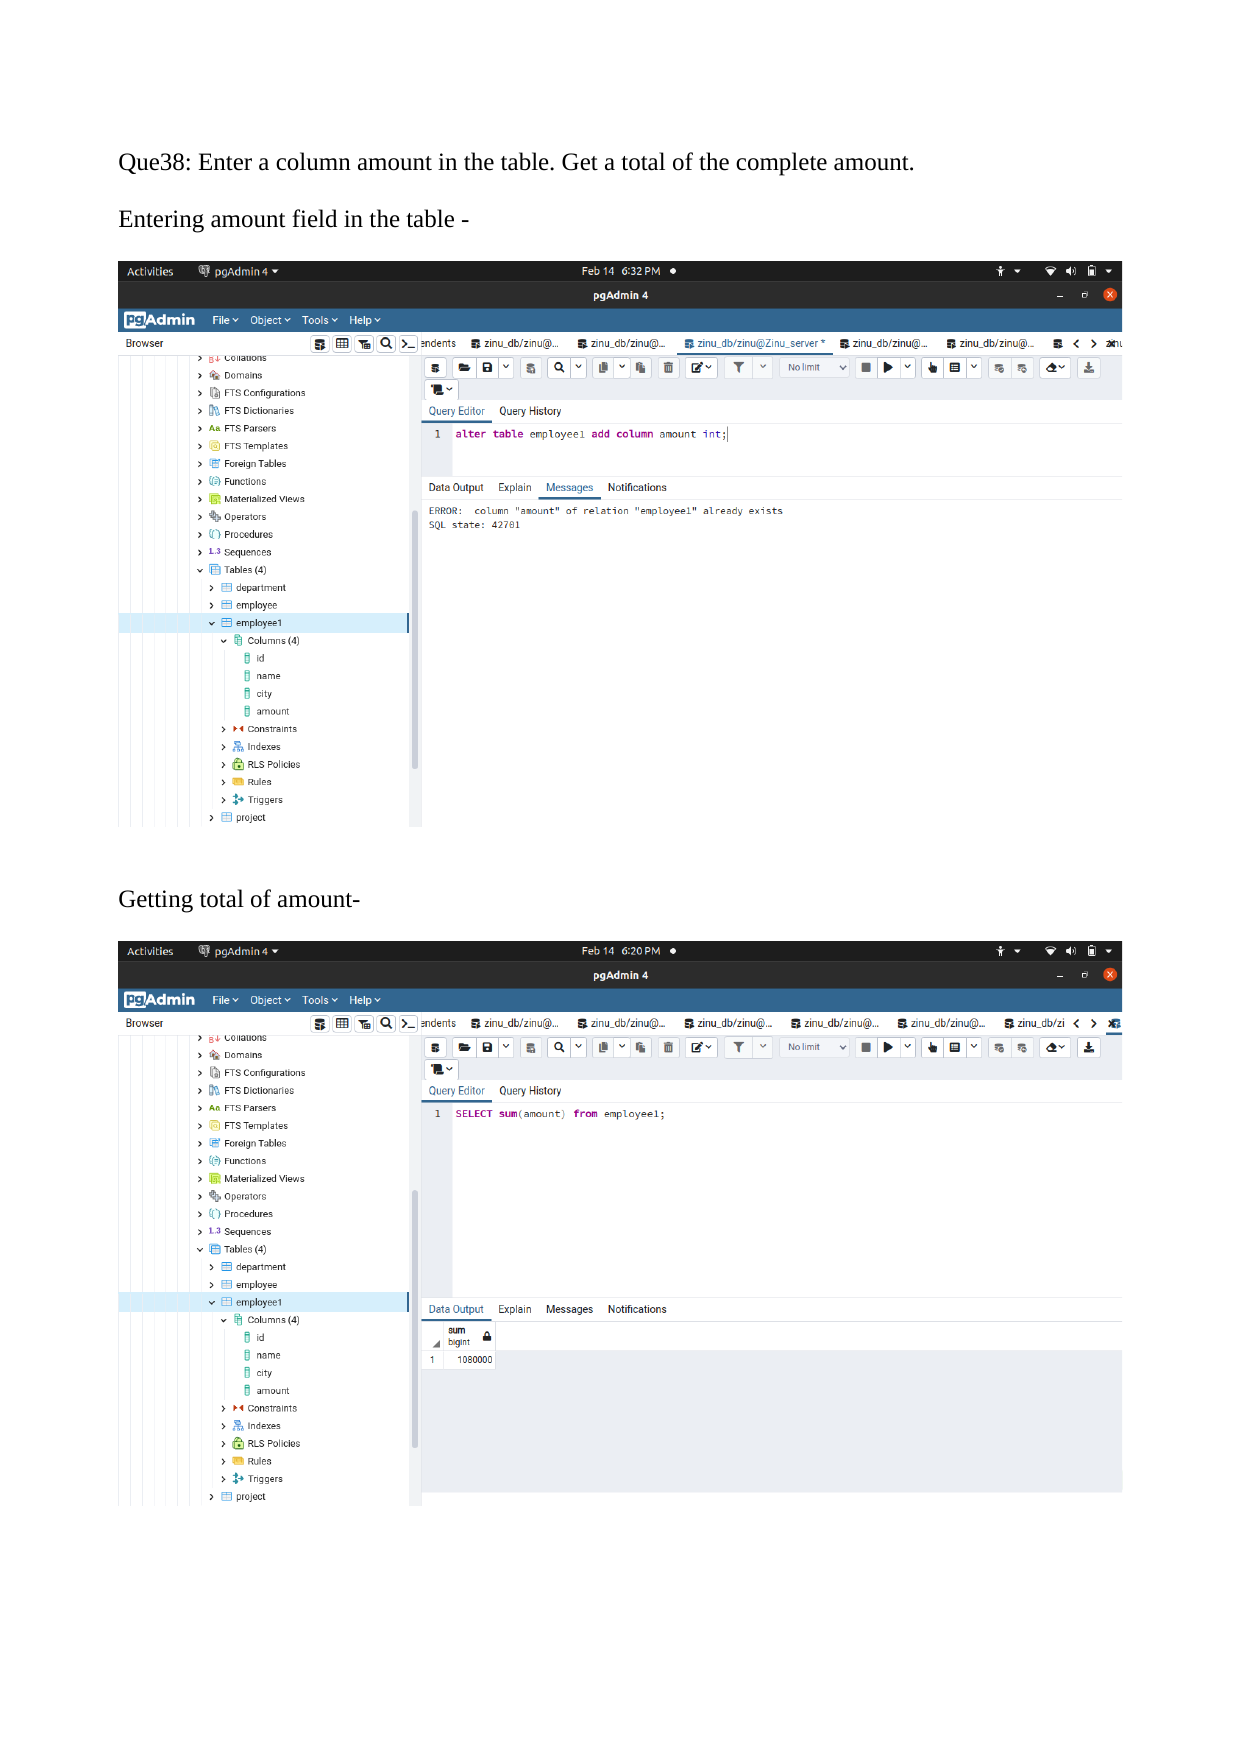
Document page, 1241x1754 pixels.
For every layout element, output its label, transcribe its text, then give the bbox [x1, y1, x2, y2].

text Getting total of amount- [118, 884, 1122, 912]
text Que38: Enter a column amount in the table. Get a total of the complete amount. [118, 147, 1122, 176]
picture [118, 261, 1123, 827]
text Entering amount field in the table - [118, 204, 1122, 233]
picture [118, 941, 1123, 1506]
